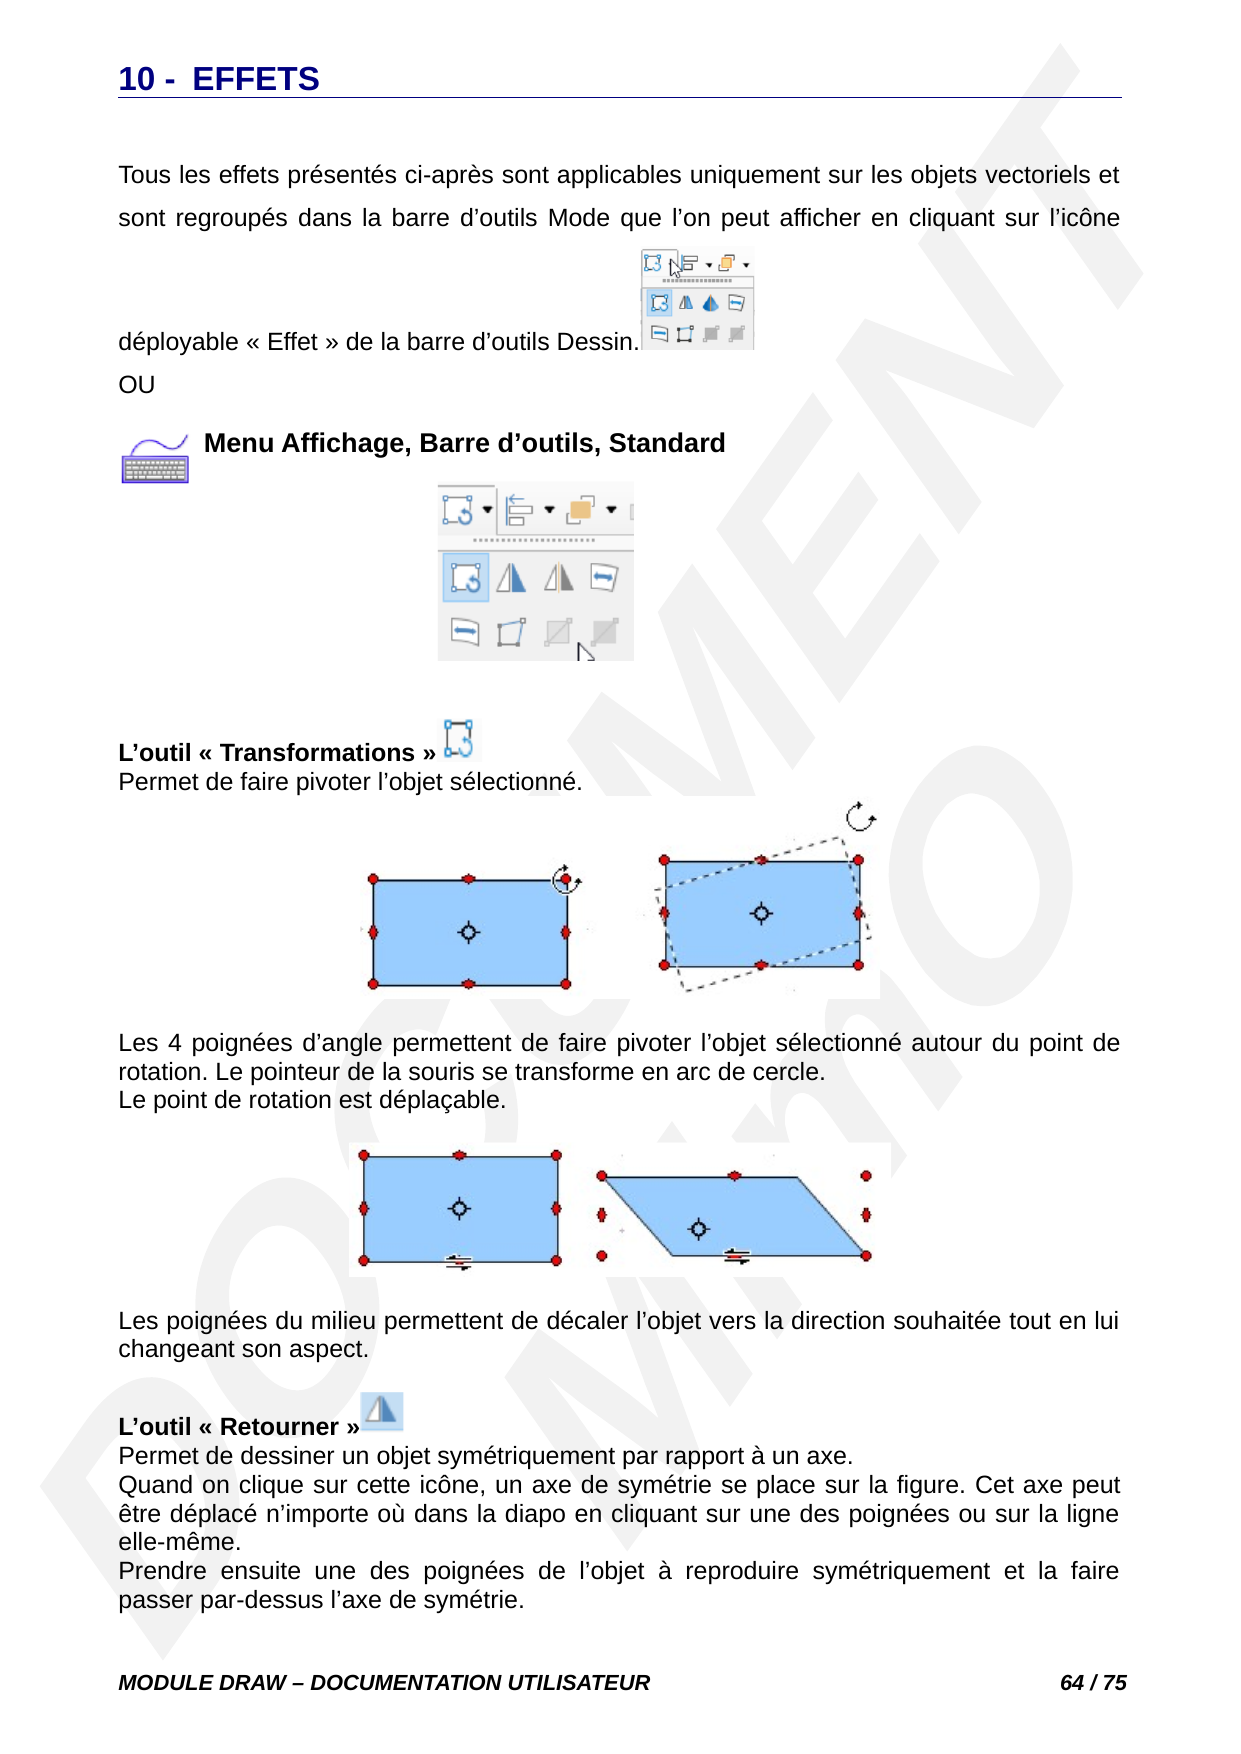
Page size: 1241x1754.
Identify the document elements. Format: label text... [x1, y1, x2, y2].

picture [437, 481, 634, 661]
picture [360, 796, 880, 999]
text OU [118, 370, 1122, 398]
picture [436, 718, 483, 762]
picture [360, 1392, 406, 1436]
picture [117, 422, 192, 498]
text L’outil « Retourner » [118, 1392, 1122, 1441]
text L’outil « Transformations » [118, 718, 1122, 767]
text Le point de rotation est déplaçable. [118, 1085, 1122, 1114]
text Les 4 poignées d’angle permettent de faire pivoter l’objet sélectionné autour du point de rotation. Le pointeur de la souris se transforme en arc de cercle. [118, 1028, 1122, 1085]
text Permet de dessiner un objet symétriquement par rapport à un axe. [118, 1441, 1122, 1470]
picture [349, 1142, 892, 1277]
text Quand on clique sur cette icône, un axe de symétrie se place sur la figure. Cet axe peut être déplacé n’importe où dans la diapo en cliquant sur une des poignées ou sur la ligne elle-même. [118, 1470, 1122, 1556]
text Permet de faire pivoter l’objet sélectionné. [118, 767, 1122, 796]
text Tous les effets présentés ci-après sont applicables uniquement sur les objets vectoriels et sont regroupés dans la barre d’outils Mode que l’on peut afficher en cliquant sur l’icône déployable « Effet » de la barre d’outils Dessin. [118, 160, 1122, 355]
picture [640, 246, 755, 350]
text Les poignées du milieu permettent de décaler l’objet vers la direction souhaitée tout en lui changeant son aspect. [118, 1306, 1122, 1363]
text Menu Affichage, Barre d’outils, Standard [192, 427, 1122, 458]
subtitle Effets [118, 59, 1122, 97]
text Prendre ensuite une des poignées de l’objet à reproduire symétriquement et la faire passer par-dessus l’axe de symétrie. [118, 1556, 1122, 1613]
